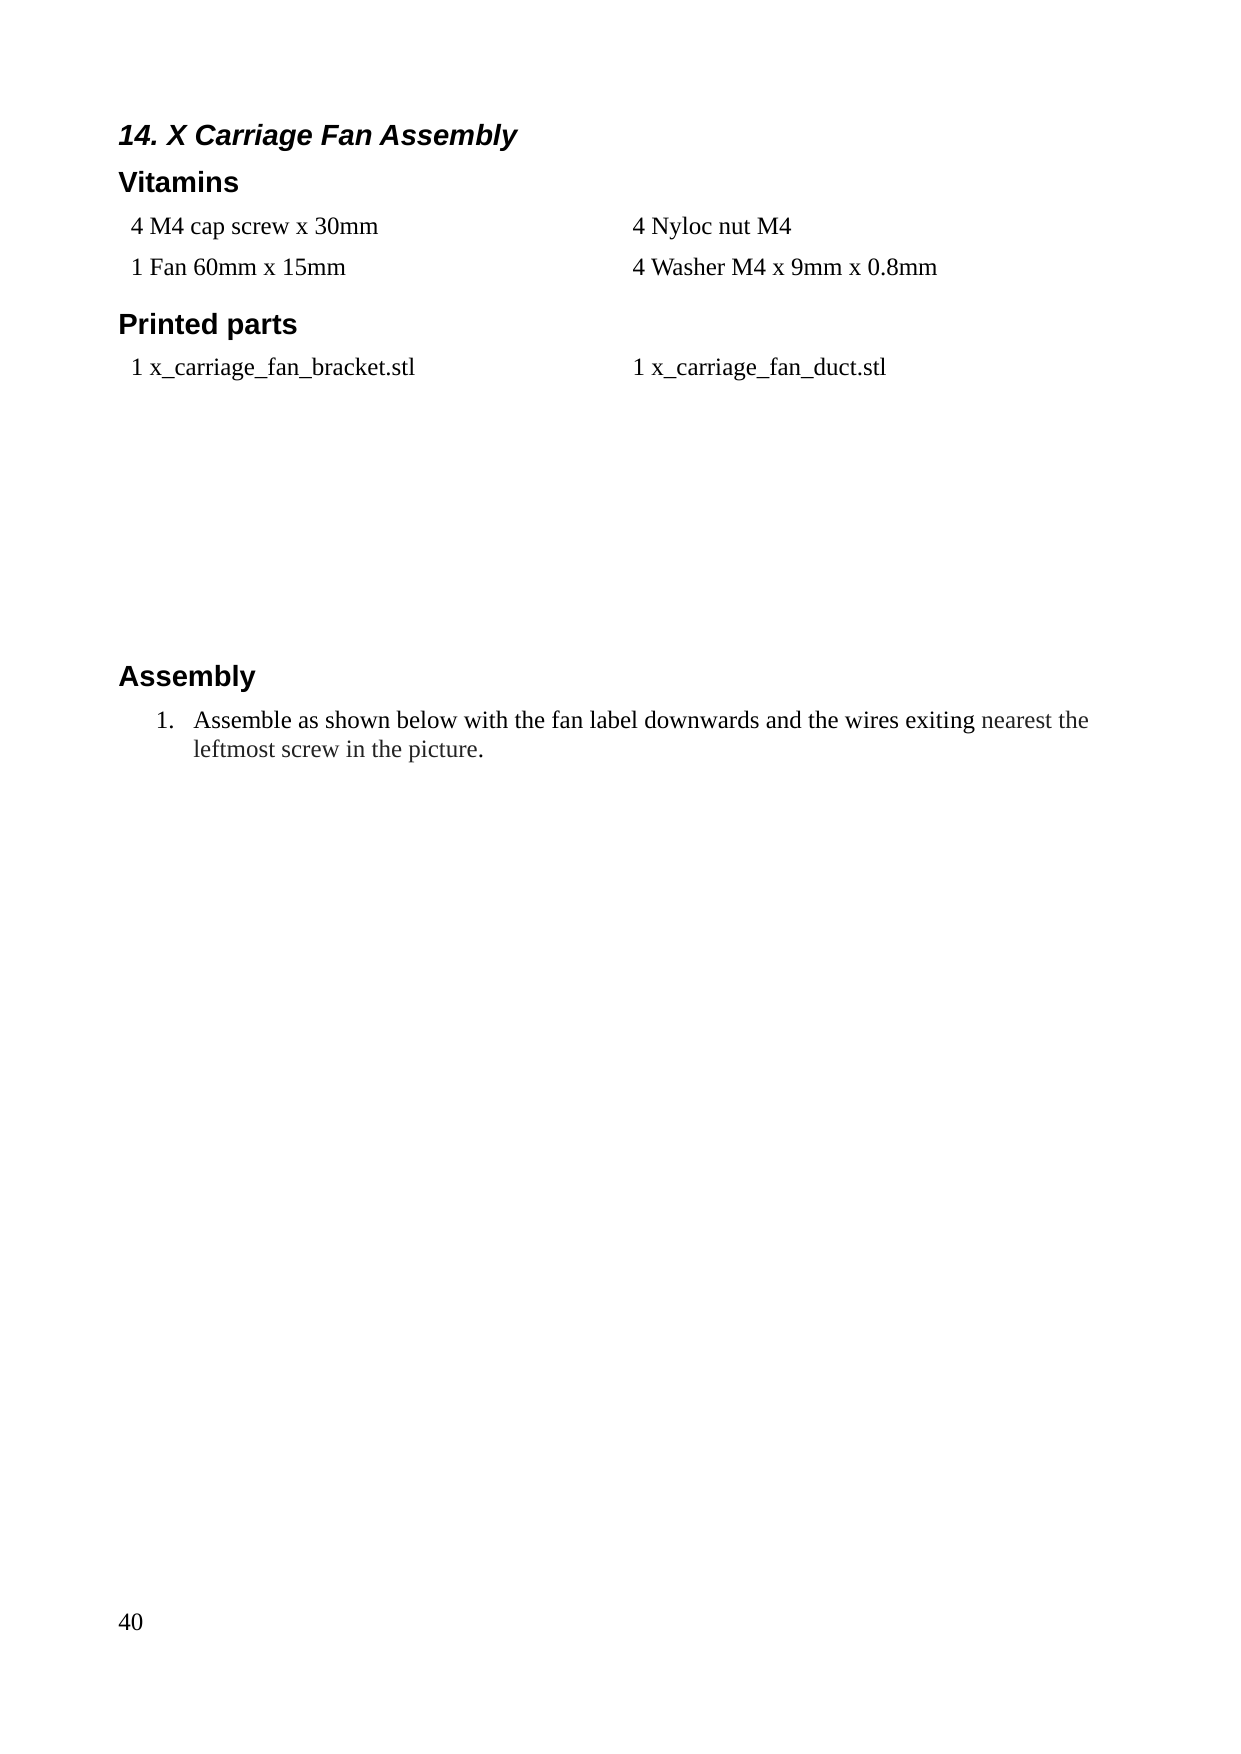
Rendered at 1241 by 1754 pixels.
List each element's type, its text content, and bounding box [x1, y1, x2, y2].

list Assemble as shown below with the fan label downwards and the wires exiting nearest the leftmost screw in the picture. [156, 705, 1122, 762]
subtitle Assembly [118, 659, 1122, 693]
table_header 4 Nyloc nut M4 4 Washer M4 x 9mm x 0.8mm [620, 211, 1122, 293]
subtitle Printed parts [118, 307, 1122, 340]
table_header 1 x_carriage_fan_bracket.stl [118, 352, 620, 646]
subtitle X Carriage Fan Assembly [118, 118, 1122, 152]
subtitle Vitamins [118, 165, 1122, 199]
table_header 4 M4 cap screw x 30mm 1 Fan 60mm x 15mm [118, 211, 620, 293]
table_header 1 x_carriage_fan_duct.stl [620, 352, 1122, 646]
